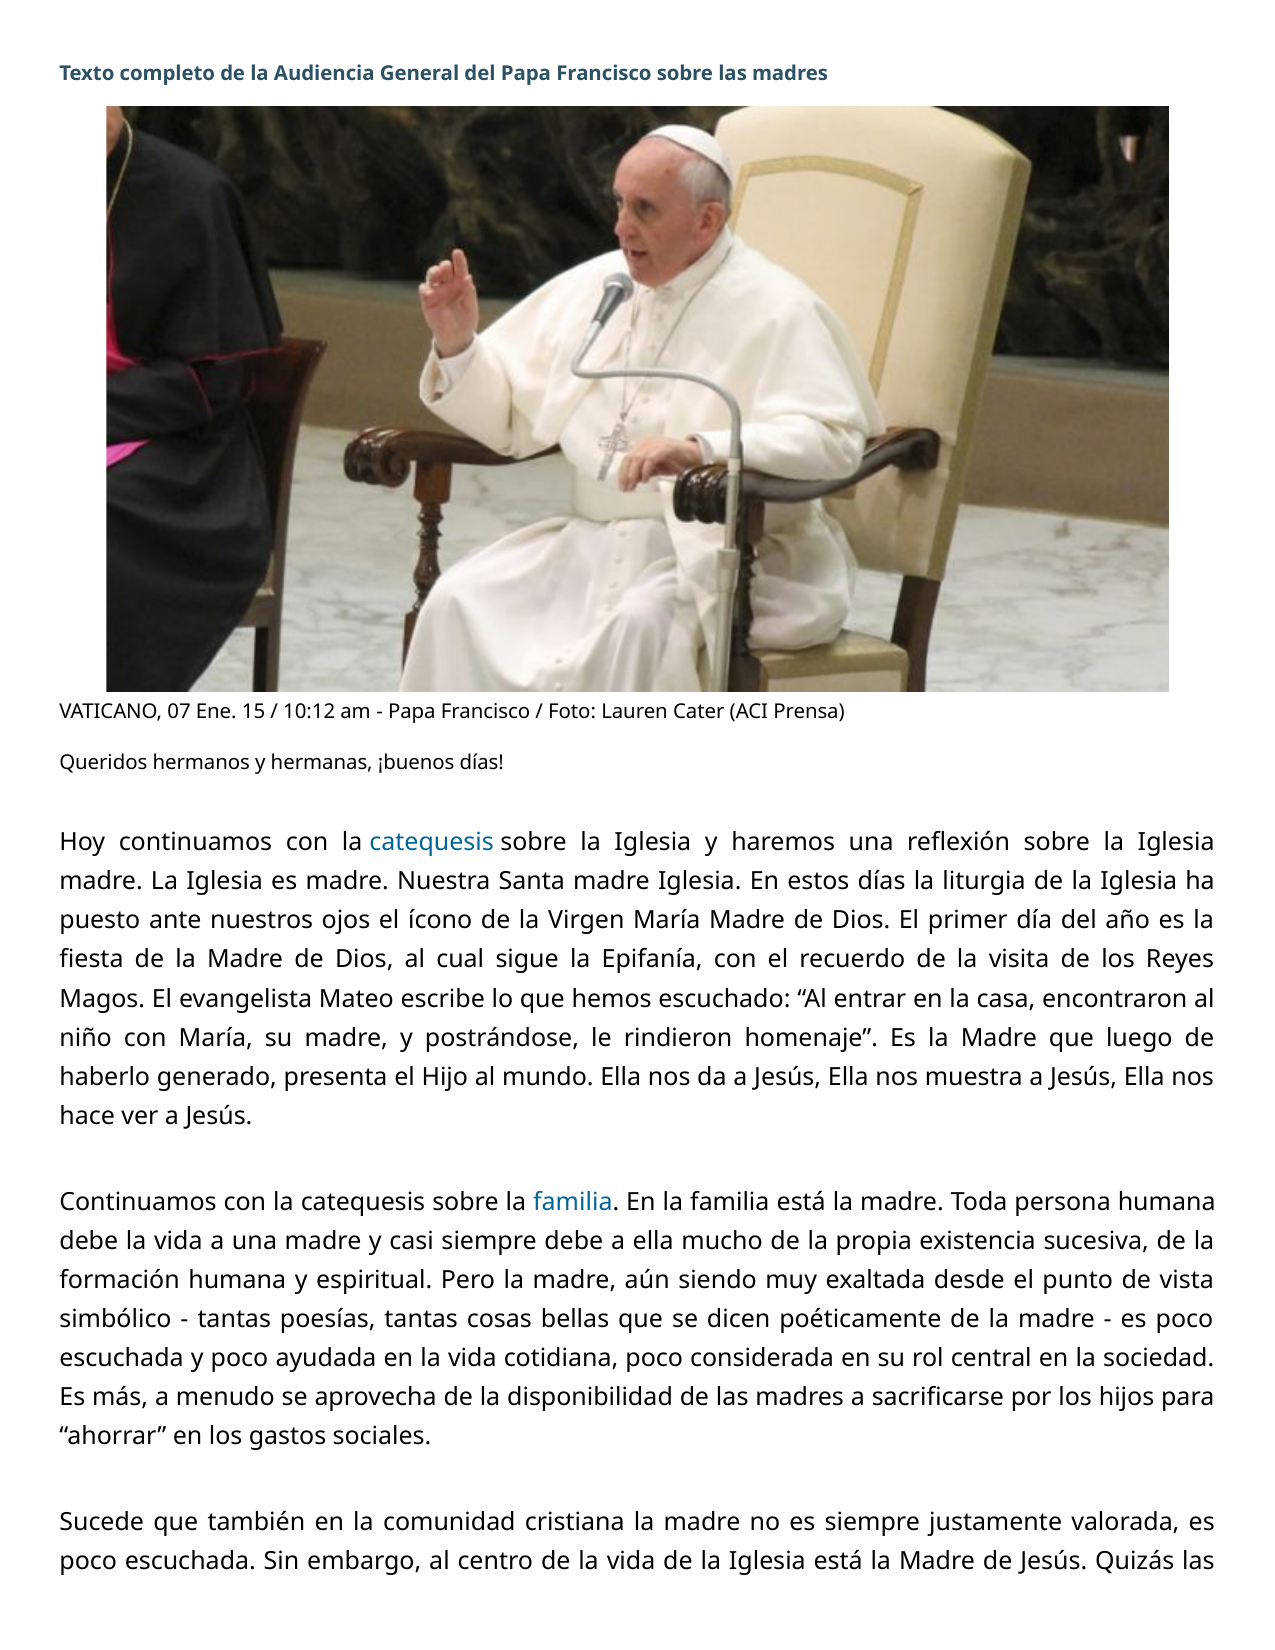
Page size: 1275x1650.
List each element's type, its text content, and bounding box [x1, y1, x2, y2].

subtitle Texto completo de la Audiencia General del Papa Francisco sobre las madres [59, 59, 1216, 87]
text VATICANO, 07 Ene. 15 / 10:12 am - Papa Francisco / Foto: Lauren Cater (ACI Prensa) [59, 110, 1216, 724]
text Continuamos con la catequesis sobre la familia. En la familia está la madre. Toda persona humana debe la vida a una madre y casi siempre debe a ella mucho de la propia existencia sucesiva, de la formación humana y espiritual. Pero la madre, aún siendo muy exaltada desde el punto de vista simbólico - tantas poesías, tantas cosas bellas que se dicen poéticamente de la madre - es poco escuchada y poco ayudada en la vida cotidiana, poco considerada en su rol central en la sociedad. Es más, a menudo se aprovecha de la disponibilidad de las madres a sacrificarse por los hijos para “ahorrar” en los gastos sociales. [59, 1178, 1216, 1452]
text Hoy continuamos con la catequesis sobre la Iglesia y haremos una reflexión sobre la Iglesia madre. La Iglesia es madre. Nuestra Santa madre Iglesia. En estos días la liturgia de la Iglesia ha puesto ante nuestros ojos el ícono de la Virgen María Madre de Dios. El primer día del año es la fiesta de la Madre de Dios, al cual sigue la Epifanía, con el recuerdo de la visita de los Reyes Magos. El evangelista Mateo escribe lo que hemos escuchado: “Al entrar en la casa, encontraron al niño con María, su madre, y postrándose, le rindieron homenaje”. Es la Madre que luego de haberlo generado, presenta el Hijo al mundo. Ella nos da a Jesús, Ella nos muestra a Jesús, Ella nos hace ver a Jesús. [59, 819, 1216, 1131]
picture [106, 106, 1169, 692]
text Queridos hermanos y hermanas, ¡buenos días! [59, 748, 1216, 775]
text Sucede que también en la comunidad cristiana la madre no es siempre justamente valorada, es poco escuchada. Sin embargo, al centro de la vida de la Iglesia está la Madre de Jesús. Quizás las [59, 1499, 1216, 1577]
